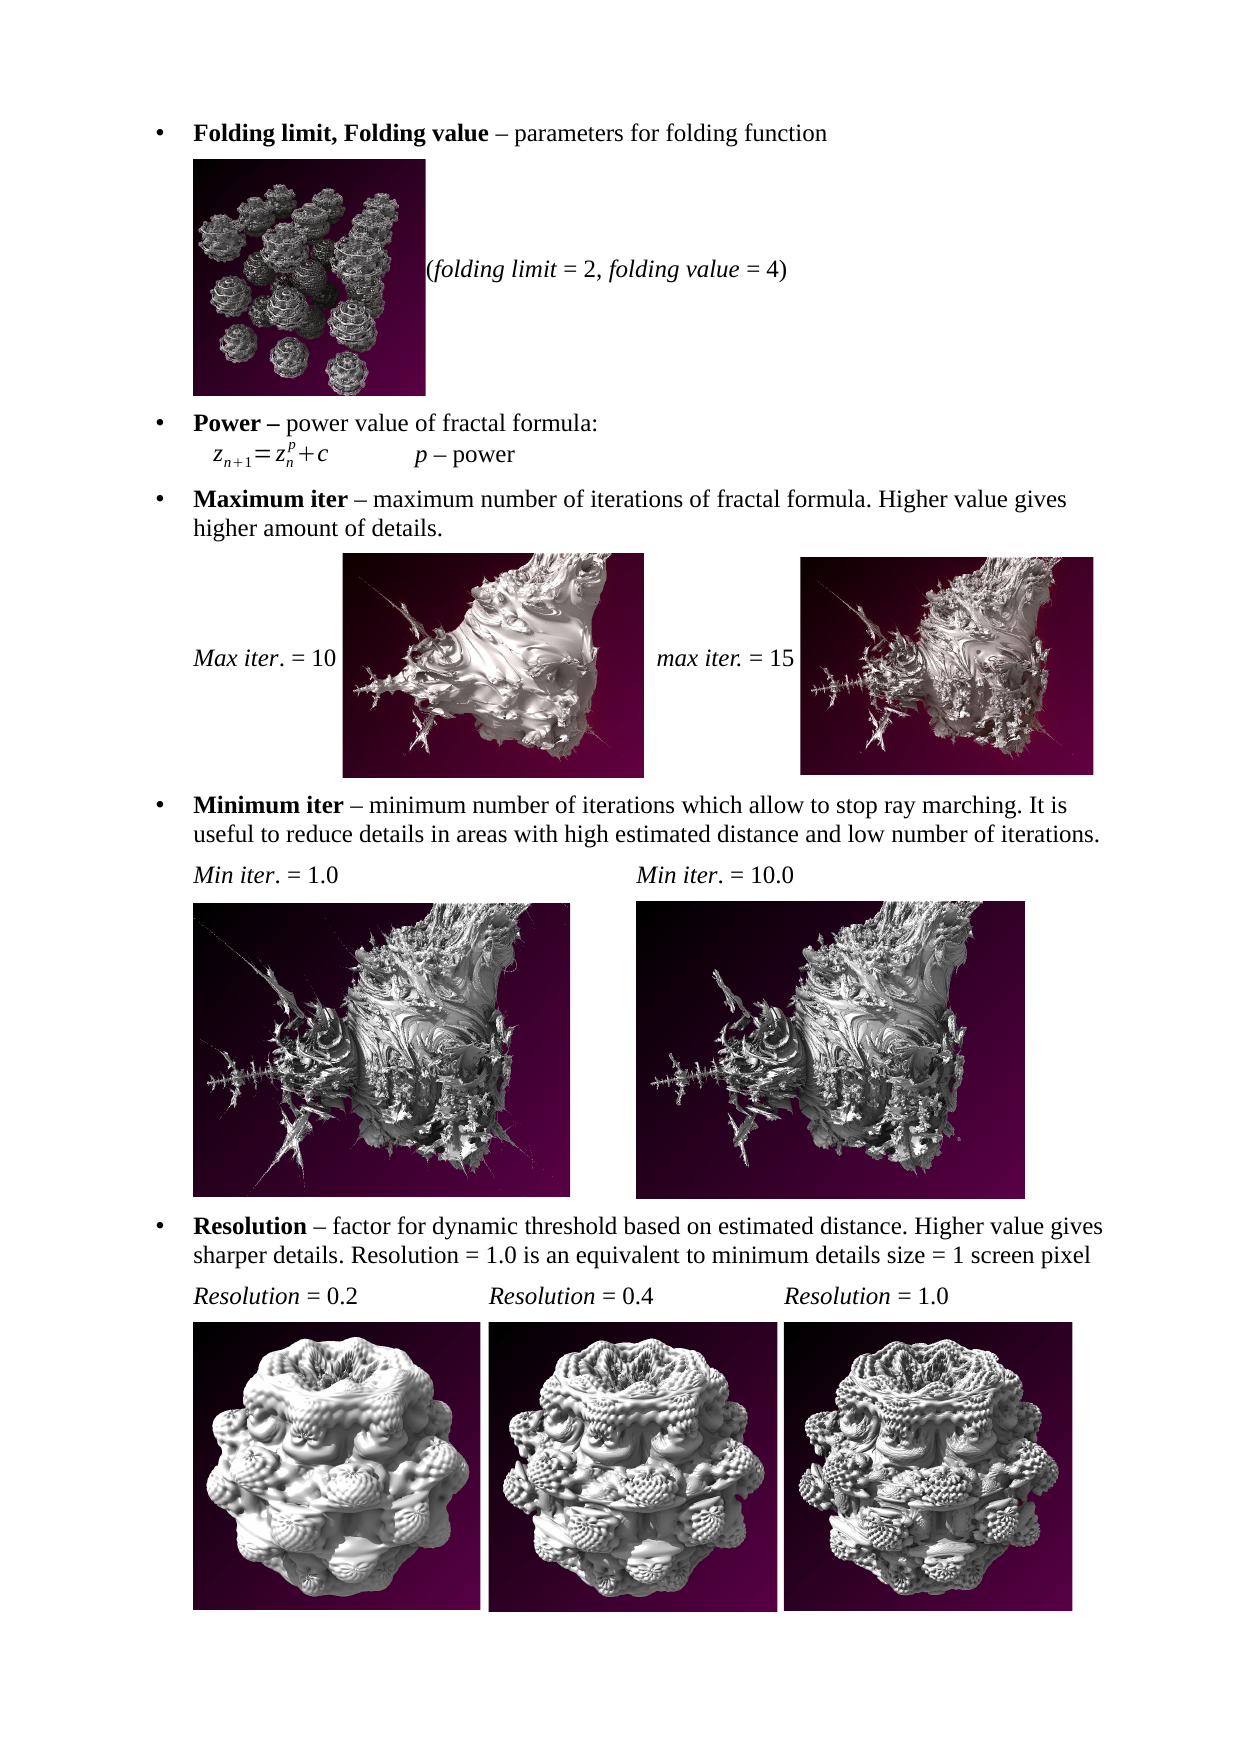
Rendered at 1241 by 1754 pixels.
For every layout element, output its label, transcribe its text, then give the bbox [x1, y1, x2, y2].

picture [193, 159, 426, 396]
picture [193, 903, 571, 1197]
list Folding limit, Folding value – parameters for folding function [156, 118, 1122, 147]
list Resolution = 0.2 Resolution = 0.4 Resolution = 1.0 [156, 1281, 1122, 1310]
list Max iter. = 10 [156, 554, 342, 778]
picture [783, 1322, 1073, 1611]
list Minimum iter – minimum number of iterations which allow to stop ray marching. It is useful to reduce details in areas with high estimated distance and low number of iterations. [156, 791, 1122, 848]
list Power – power value of fractal formula: p – power [156, 408, 1122, 471]
picture [488, 1322, 778, 1612]
list [156, 159, 193, 395]
picture [636, 901, 1025, 1199]
list max iter. = 15 [644, 554, 1122, 778]
picture [800, 557, 1094, 775]
picture [193, 1322, 481, 1610]
list (folding limit = 2, folding value = 4) [426, 159, 1122, 395]
list Maximum iter – maximum number of iterations of fractal formula. Higher value gives higher amount of details. [156, 484, 1122, 541]
picture [342, 553, 644, 778]
list Min iter. = 1.0 Min iter. = 10.0 [156, 861, 1122, 889]
list Resolution – factor for dynamic threshold based on estimated distance. Higher value gives sharper details. Resolution = 1.0 is an equivalent to minimum details size = 1 screen pixel [156, 1211, 1122, 1269]
